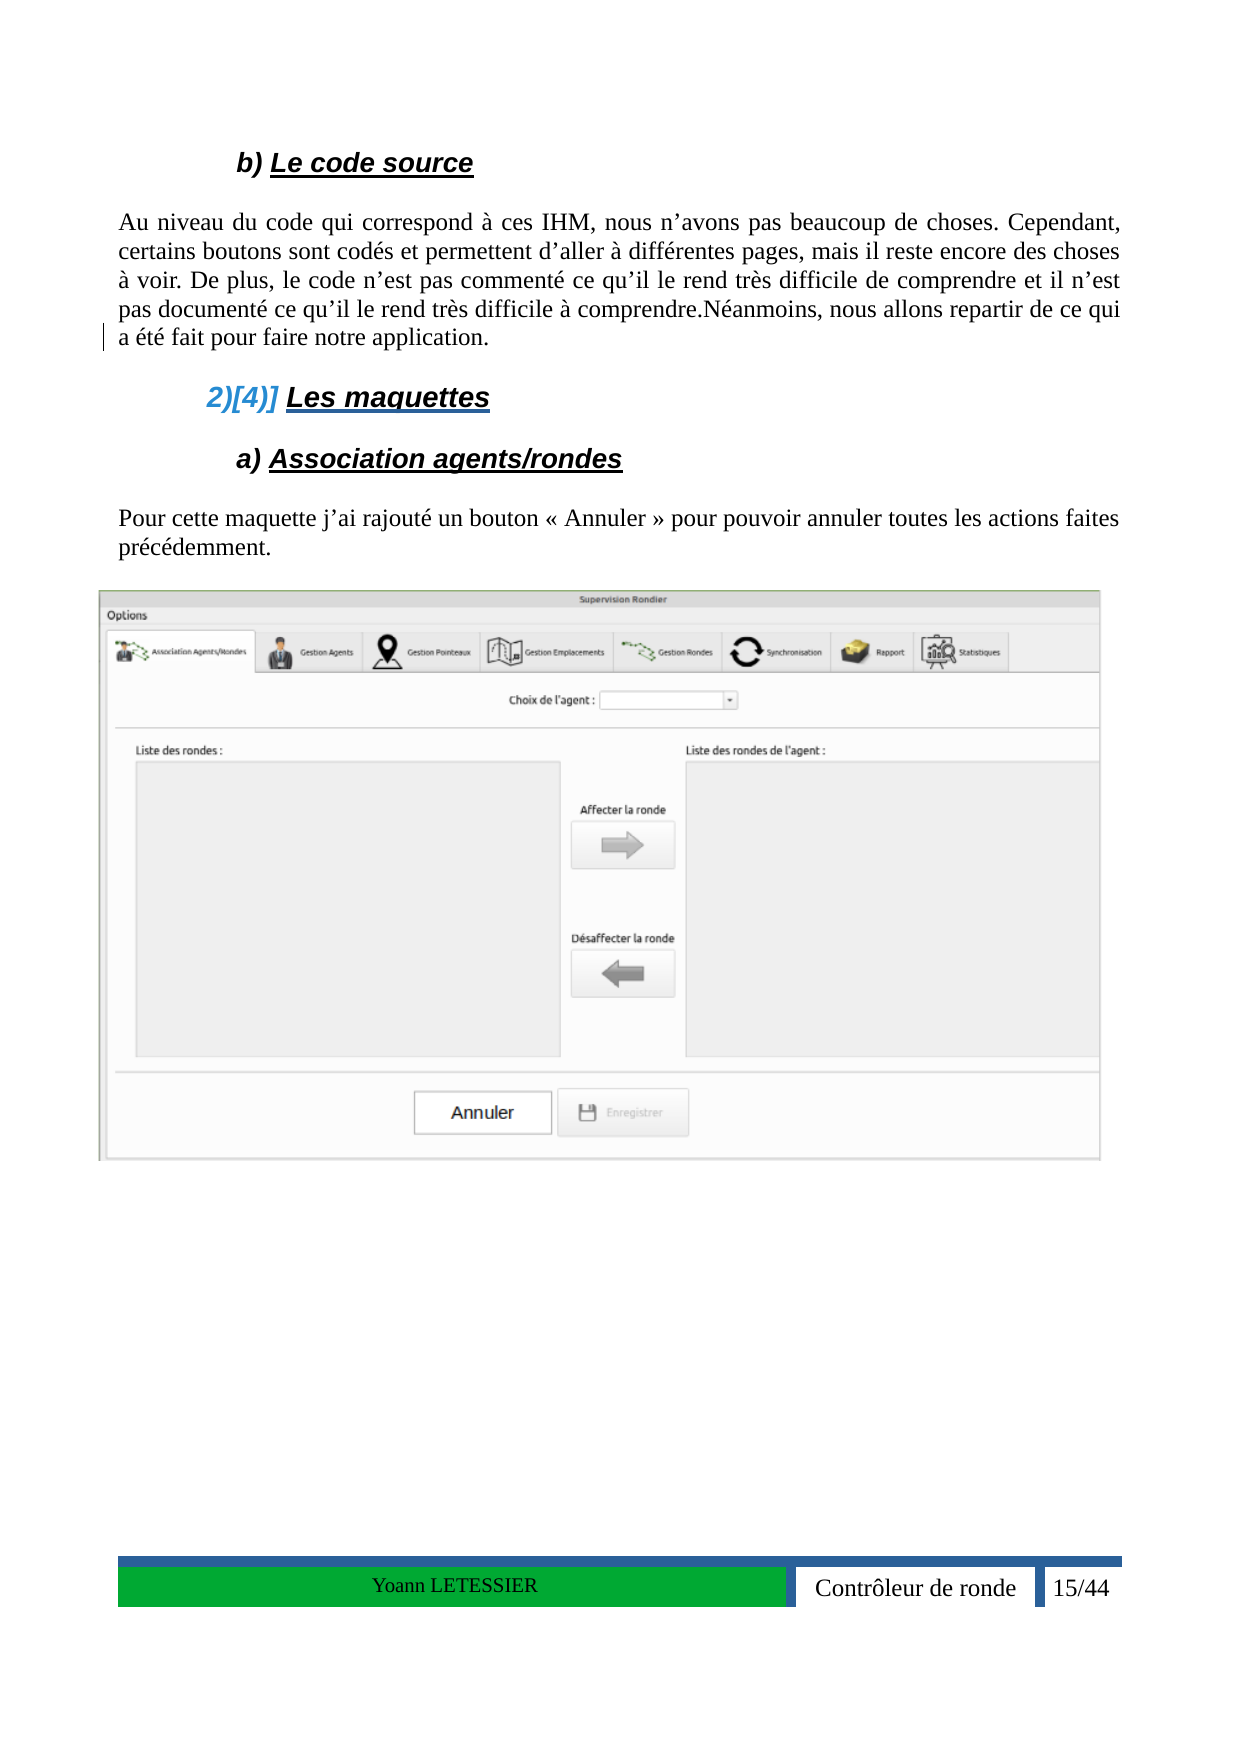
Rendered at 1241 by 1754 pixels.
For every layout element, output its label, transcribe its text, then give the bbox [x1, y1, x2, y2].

text Au niveau du code qui correspond à ces IHM, nous n’avons pas beaucoup de choses. Cependant, certains boutons sont codés et permettent d’aller à différentes pages, mais il reste encore des choses à voir. De plus, le code n’est pas commenté ce qu’il le rend très difficile de comprendre et il n’est pas documenté ce qu’il le rend très difficile à comprendre.Néanmoins, nous allons repartir de ce qui a été fait pour faire notre application. [118, 207, 1122, 351]
text Pour cette maquette j’ai rajouté un bouton « Annuler » pour pouvoir annuler toutes les actions faites précédemment. [118, 503, 1122, 560]
picture [98, 590, 1103, 1161]
subtitle Association agents/rondes [118, 442, 1122, 474]
subtitle Les maquettes [118, 380, 1122, 413]
subtitle Le code source [118, 147, 1122, 179]
